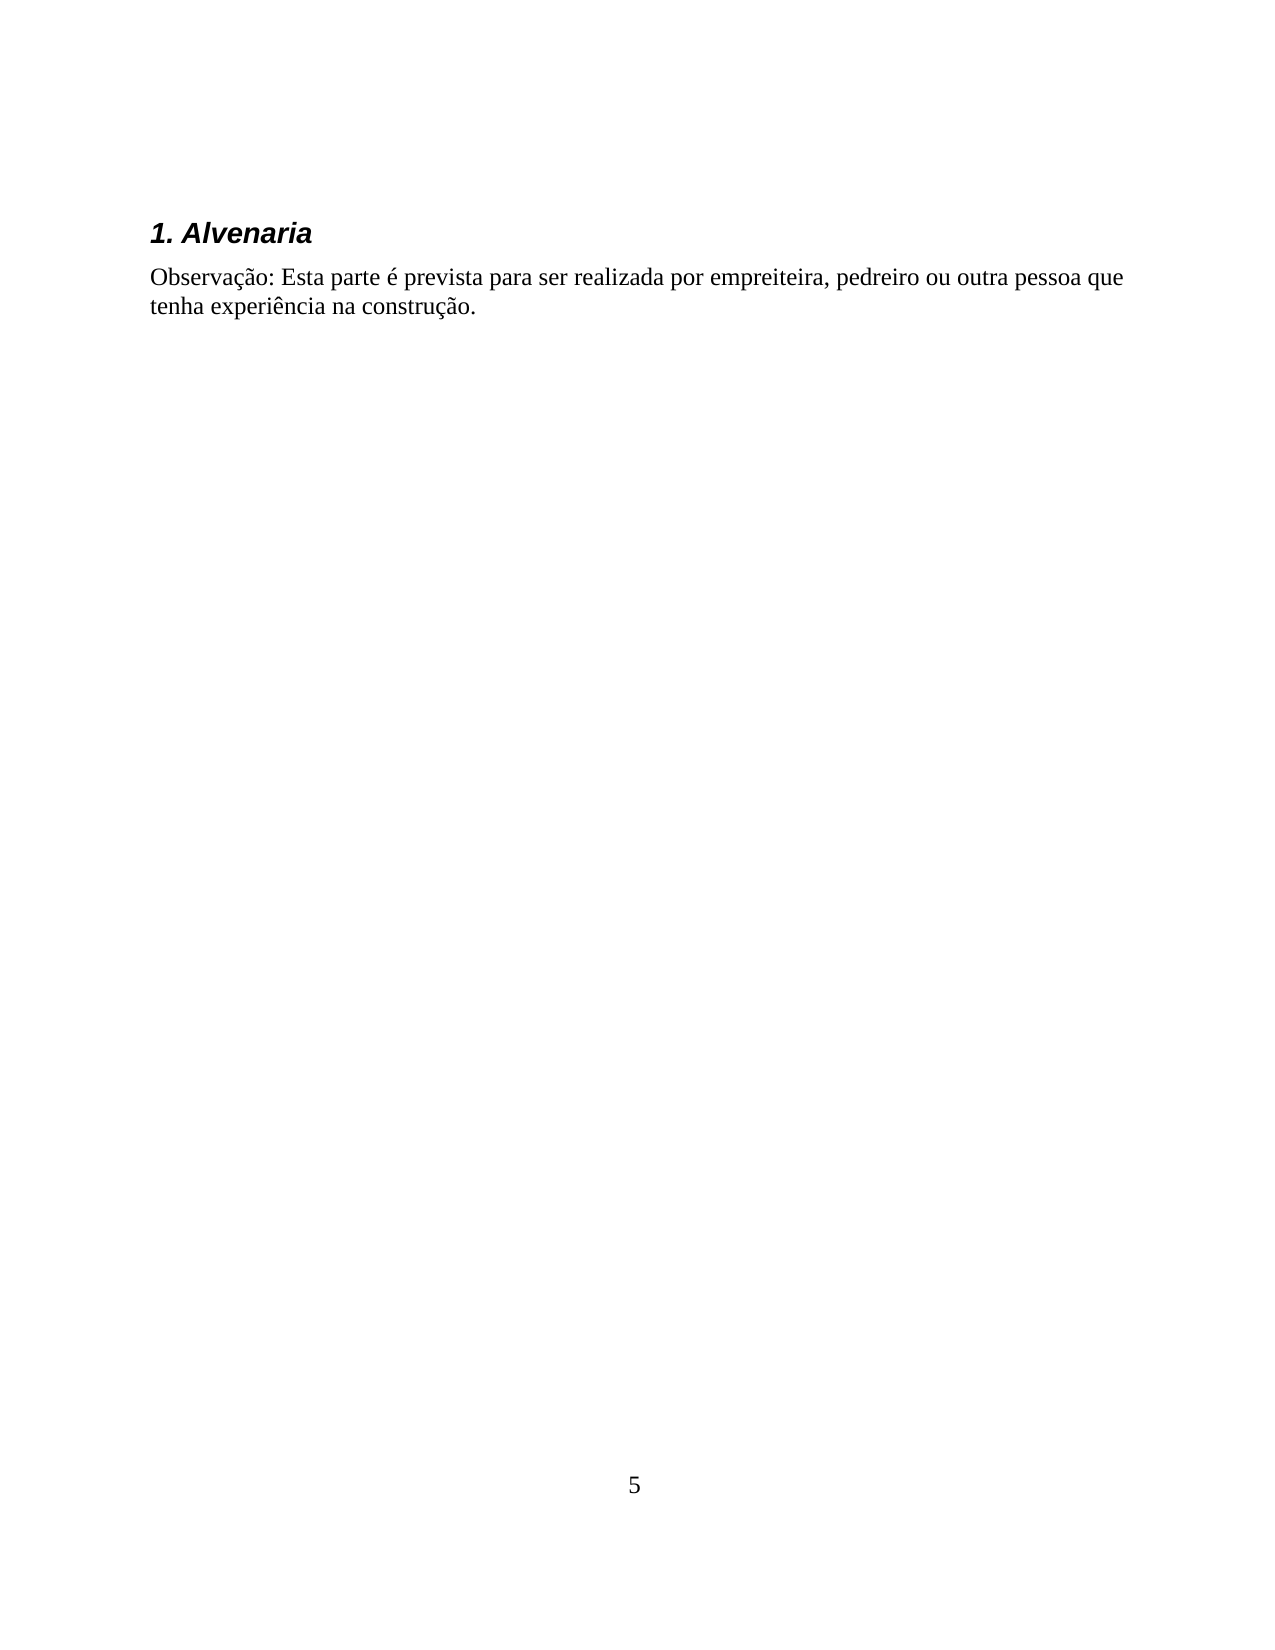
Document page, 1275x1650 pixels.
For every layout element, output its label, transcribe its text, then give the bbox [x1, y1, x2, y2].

text Observação: Esta parte é prevista para ser realizada por empreiteira, pedreiro ou outra pessoa que tenha experiência na construção. [150, 262, 1125, 320]
subtitle 1. Alvenaria [150, 216, 1125, 250]
